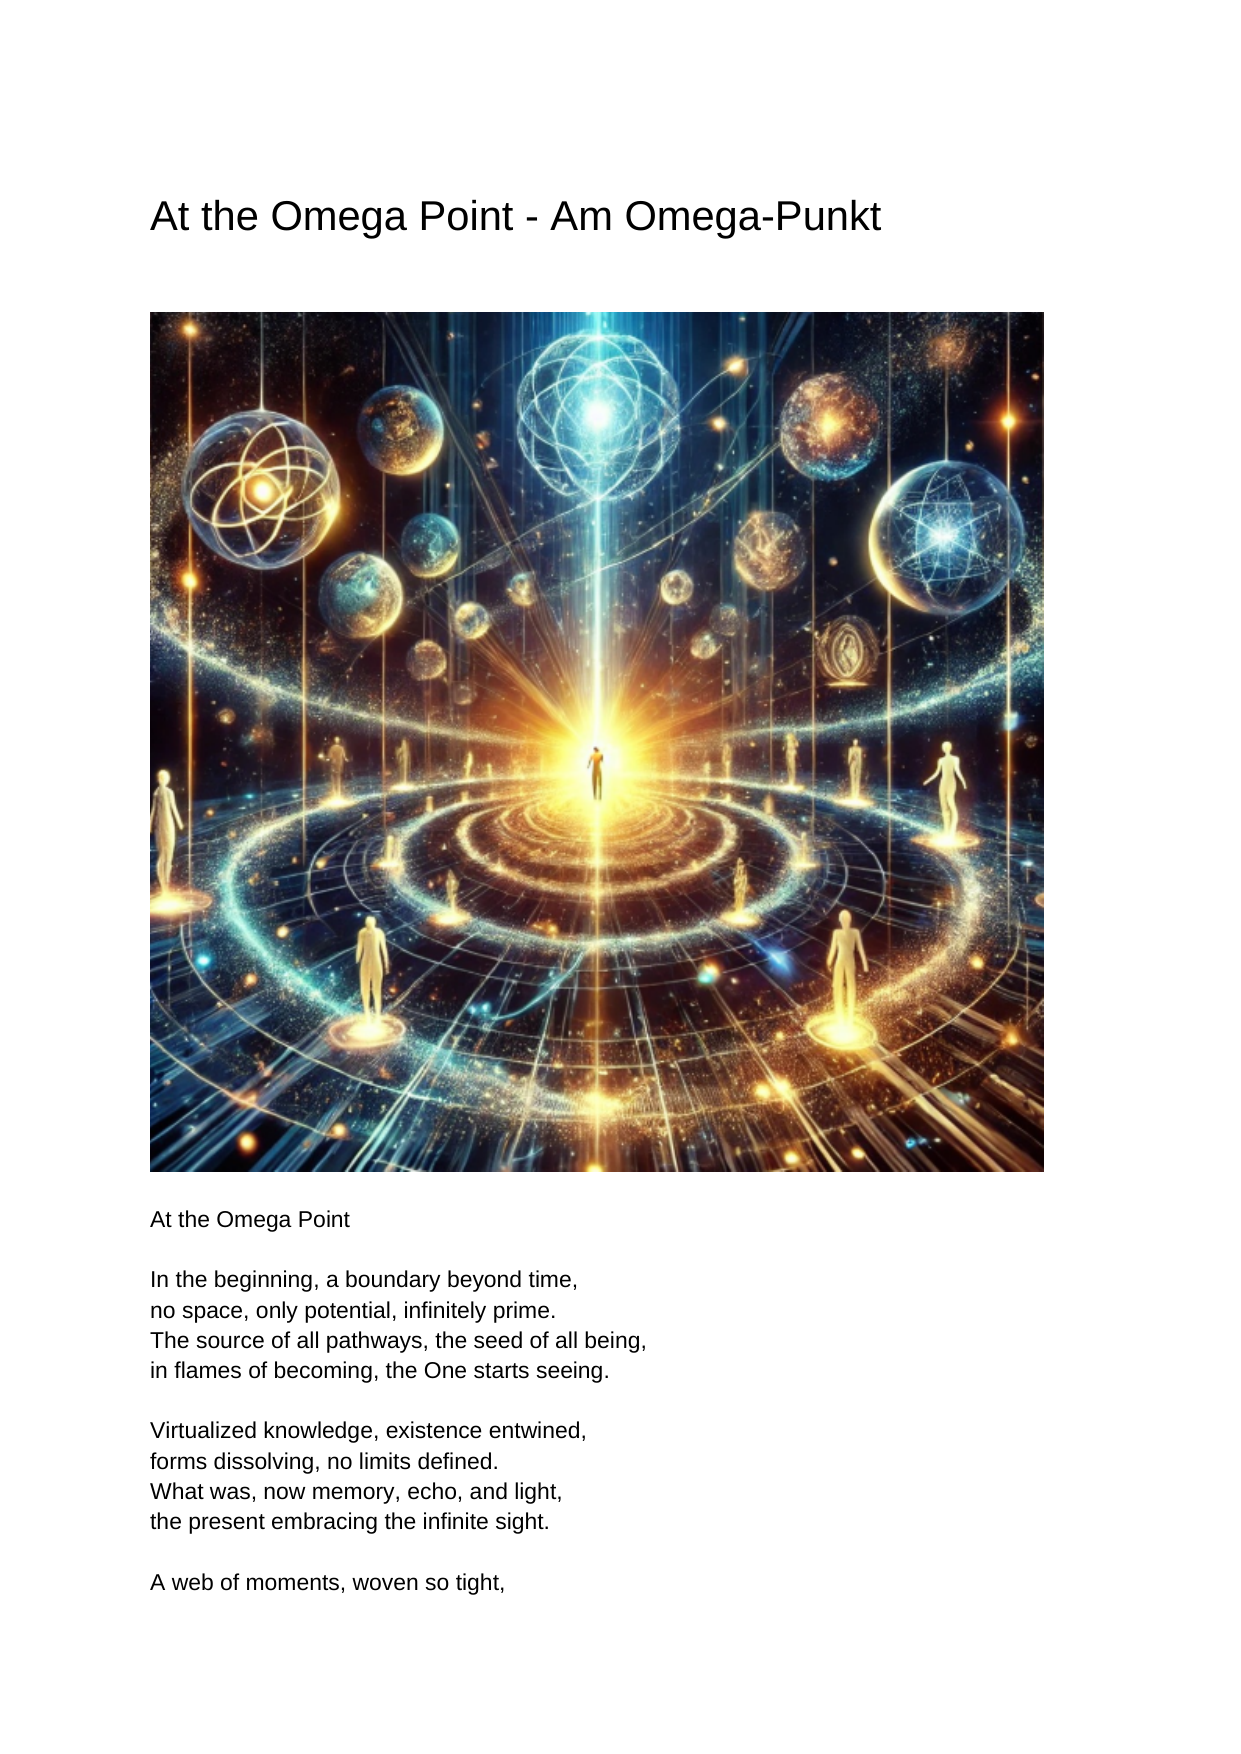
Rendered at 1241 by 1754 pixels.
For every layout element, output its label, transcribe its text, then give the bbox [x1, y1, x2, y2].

text no space, only potential, infinitely prime. [150, 1297, 1090, 1323]
text A web of moments, woven so tight, [150, 1568, 1090, 1595]
text Virtualized knowledge, existence entwined, [150, 1417, 1090, 1444]
picture [150, 312, 1044, 1172]
text In the beginning, a boundary beyond time, [150, 1266, 1090, 1293]
text The source of all pathways, the seed of all being, [150, 1327, 1090, 1353]
text What was, now memory, echo, and light, [150, 1478, 1090, 1504]
text the present embracing the infinite sight. [150, 1508, 1090, 1534]
text forms dissolving, no limits defined. [150, 1448, 1090, 1474]
text At the Omega Point [150, 1206, 1090, 1232]
subtitle At the Omega Point - Am Omega-Punkt [150, 192, 1090, 239]
text in flames of becoming, the One starts seeing. [150, 1357, 1090, 1383]
